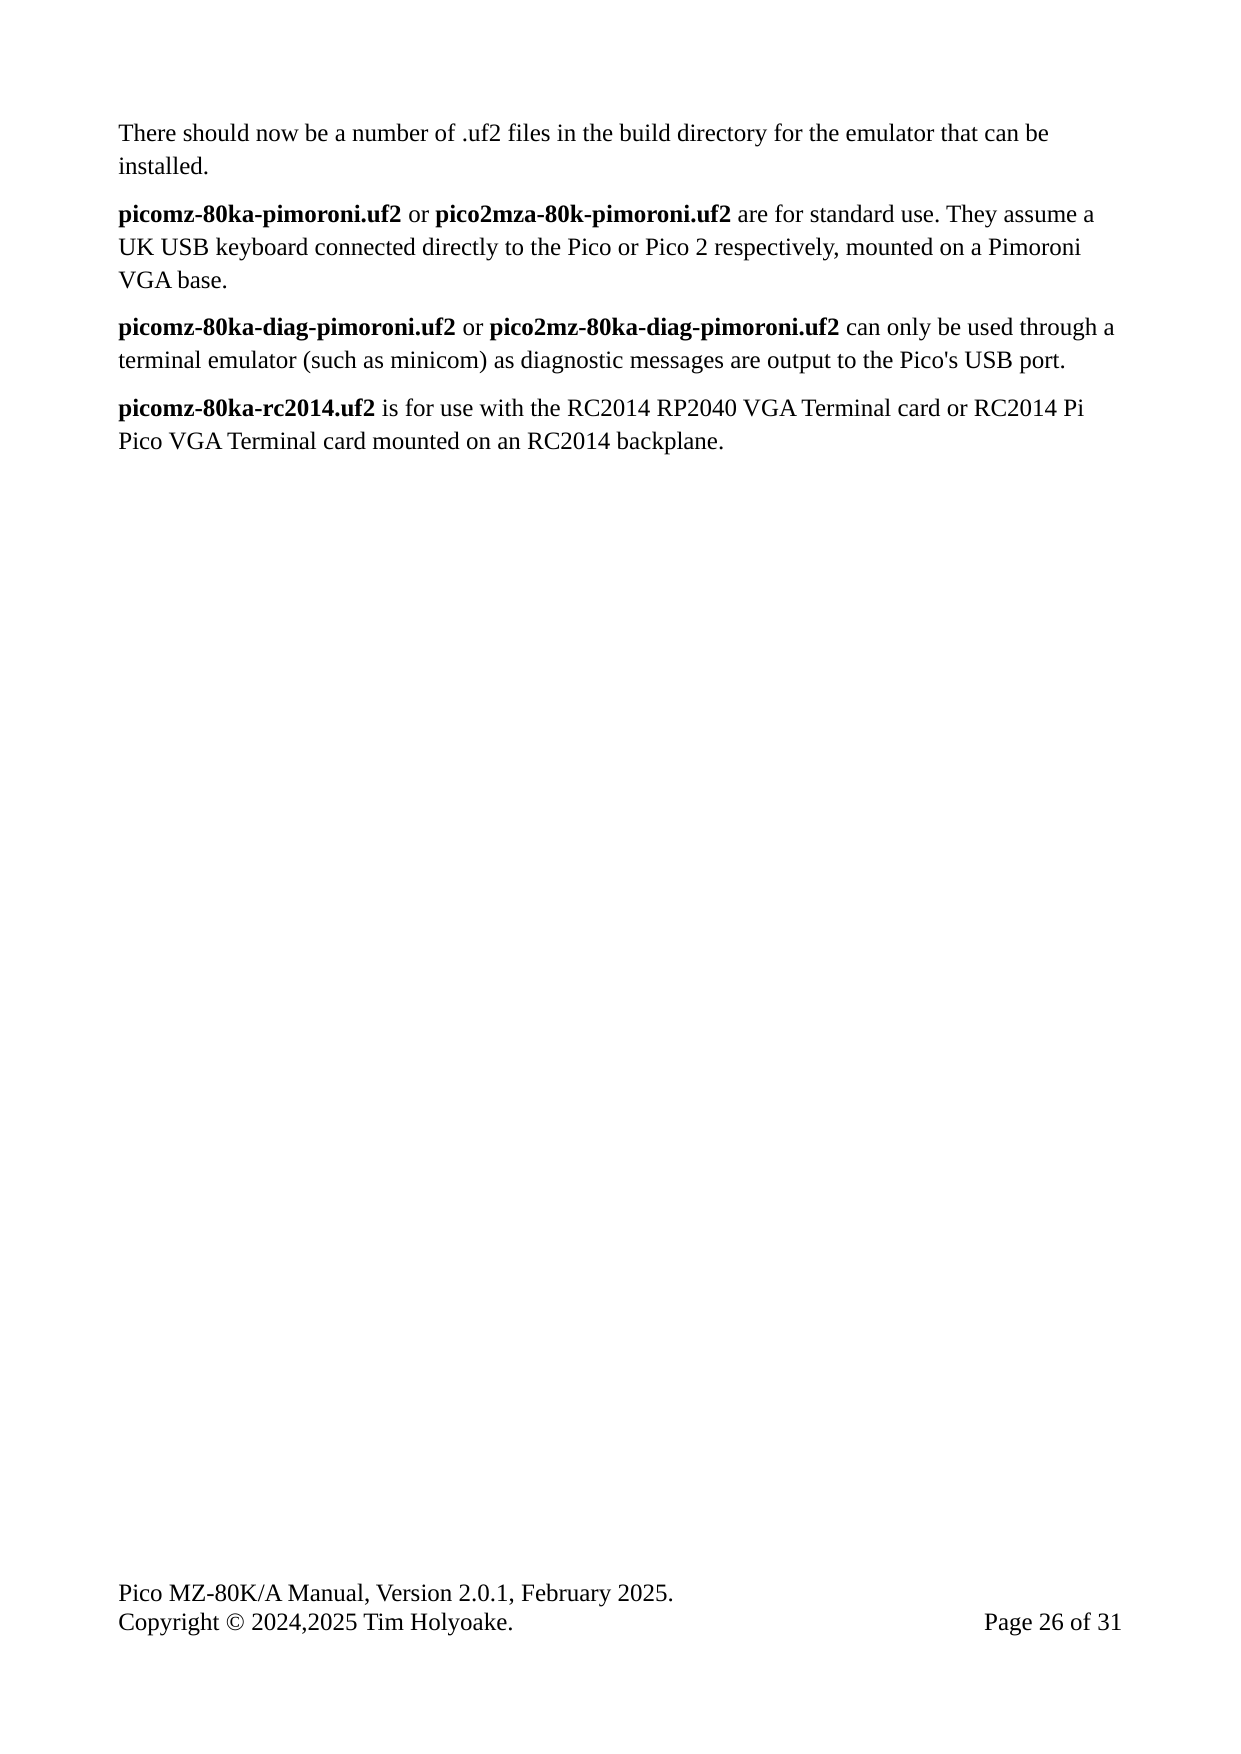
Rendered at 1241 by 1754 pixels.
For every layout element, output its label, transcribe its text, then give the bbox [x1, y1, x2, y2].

text There should now be a number of .uf2 files in the build directory for the emulator that can be installed. [118, 118, 1122, 180]
text picomz-80ka-diag-pimoroni.uf2 or pico2mz-80ka-diag-pimoroni.uf2 can only be used through a terminal emulator (such as minicom) as diagnostic messages are output to the Pico's USB port. [118, 312, 1122, 374]
text picomz-80ka-rc2014.uf2 is for use with the RC2014 RP2040 VGA Terminal card or RC2014 Pi Pico VGA Terminal card mounted on an RC2014 backplane. [118, 393, 1122, 455]
text picomz-80ka-pimoroni.uf2 or pico2mza-80k-pimoroni.uf2 are for standard use. They assume a UK USB keyboard connected directly to the Pico or Pico 2 respectively, mounted on a Pimoroni VGA base. [118, 199, 1122, 293]
